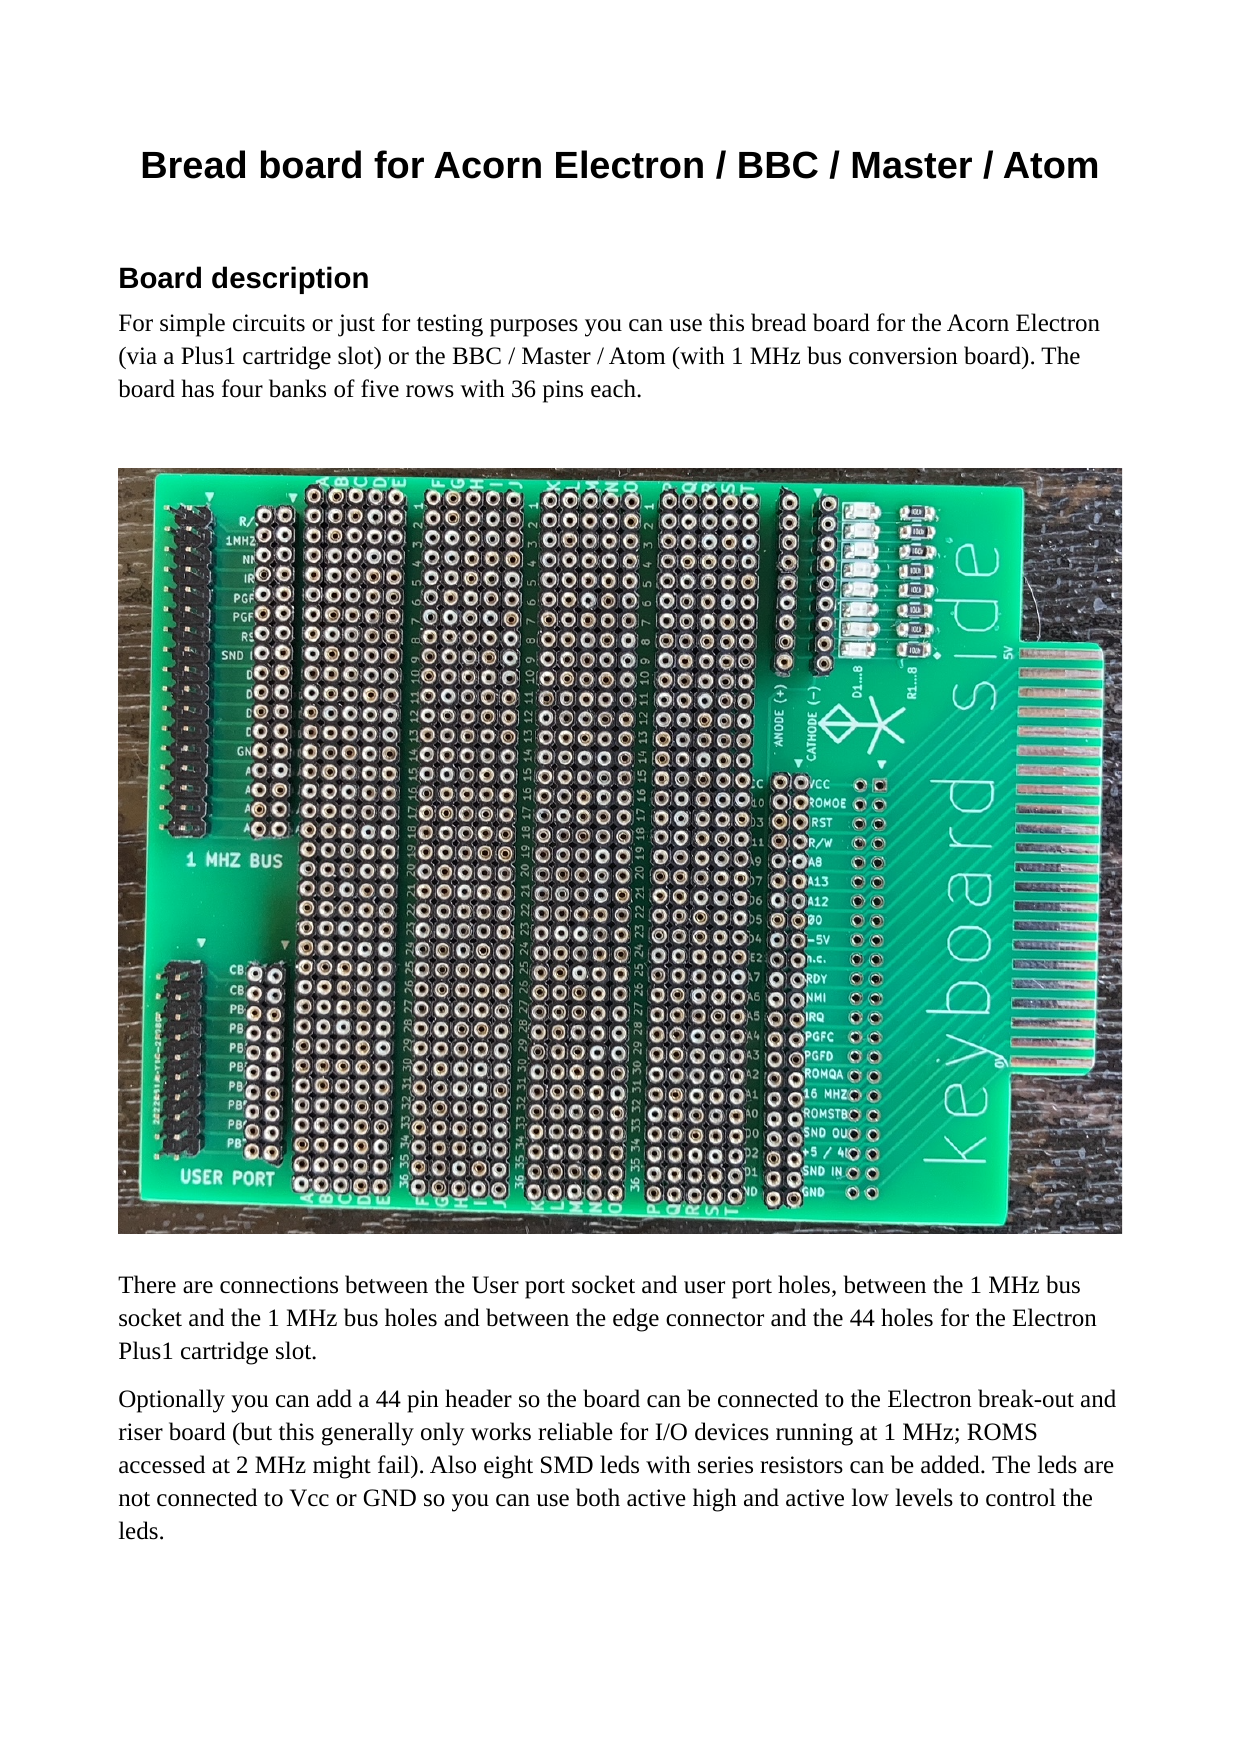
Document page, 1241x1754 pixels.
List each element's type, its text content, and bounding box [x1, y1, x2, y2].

picture [118, 468, 1123, 1234]
text For simple circuits or just for testing purposes you can use this bread board for the Acorn Electron (via a Plus1 cartridge slot) or the BBC / Master / Atom (with 1 MHz bus conversion board). The board has four banks of five rows with 36 pins each. [118, 308, 1122, 402]
subtitle Bread board for Acorn Electron / BBC / Master / Atom [118, 143, 1122, 187]
text There are connections between the User port socket and user port holes, between the 1 MHz bus socket and the 1 MHz bus holes and between the edge connector and the 44 holes for the Electron Plus1 cartridge slot. [118, 1234, 1122, 1365]
subtitle Board description [118, 261, 1122, 295]
text Optionally you can add a 44 pin header so the board can be connected to the Electron break-out and riser board (but this generally only works reliable for I/O devices running at 1 MHz; ROMS accessed at 2 MHz might fail). Also eight SMD leds with series resistors can be added. The leds are not connected to Vcc or GND so you can use both active high and active low levels to control the leds. [118, 1384, 1122, 1545]
